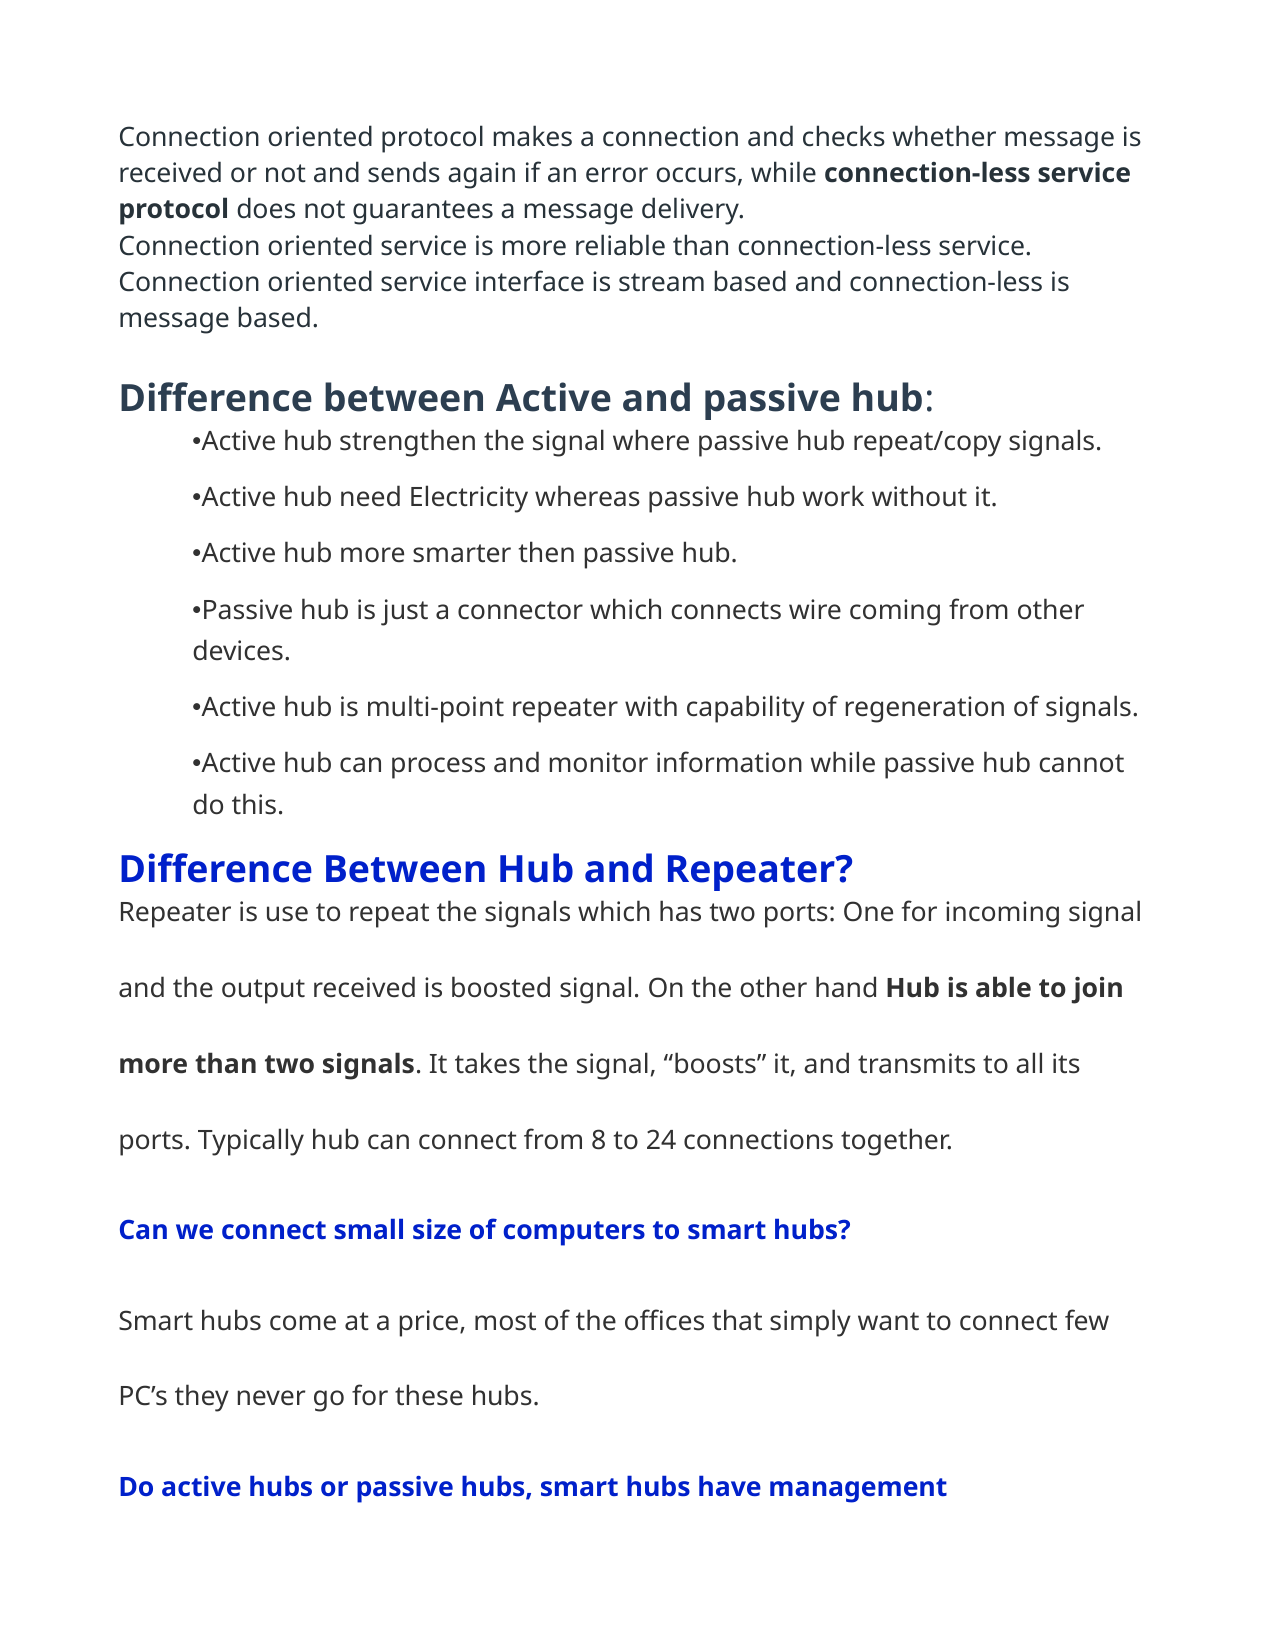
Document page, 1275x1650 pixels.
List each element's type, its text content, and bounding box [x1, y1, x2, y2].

text Connection oriented service interface is stream based and connection-less is message based. [118, 263, 1157, 335]
text Connection oriented service is more reliable than connection-less service. [118, 227, 1157, 263]
list Active hub need Electricity whereas passive hub work without it. [118, 478, 1157, 514]
list Active hub can process and monitor information while passive hub cannot do this. [118, 744, 1157, 822]
text Repeater is use to repeat the signals which has two ports: One for incoming signal and the output received is boosted signal. On the other hand Hub is able to join more than two signals. It takes the signal, “boosts” it, and transmits to all its ports. Typically hub can connect from 8 to 24 connections together. [118, 893, 1157, 1157]
text Difference Between Hub and Repeater? [118, 842, 1157, 893]
list Passive hub is just a connector which connects wire coming from other devices. [118, 591, 1157, 668]
list Active hub more smarter then passive hub. [118, 534, 1157, 571]
text Do active hubs or passive hubs, smart hubs have management [118, 1468, 1157, 1504]
list Active hub is multi-point repeater with capability of regeneration of signals. [118, 688, 1157, 724]
list Active hub strengthen the signal where passive hub repeat/copy signals. [118, 422, 1157, 458]
subtitle Difference between Active and passive hub: [118, 371, 1157, 422]
text Smart hubs come at a price, most of the offices that simply want to connect few PC’s they never go for these hubs. [118, 1302, 1157, 1413]
text Connection oriented protocol makes a connection and checks whether message is received or not and sends again if an error occurs, while connection-less service protocol does not guarantees a message delivery. [118, 118, 1157, 227]
text Can we connect small size of computers to smart hubs? [118, 1211, 1157, 1247]
